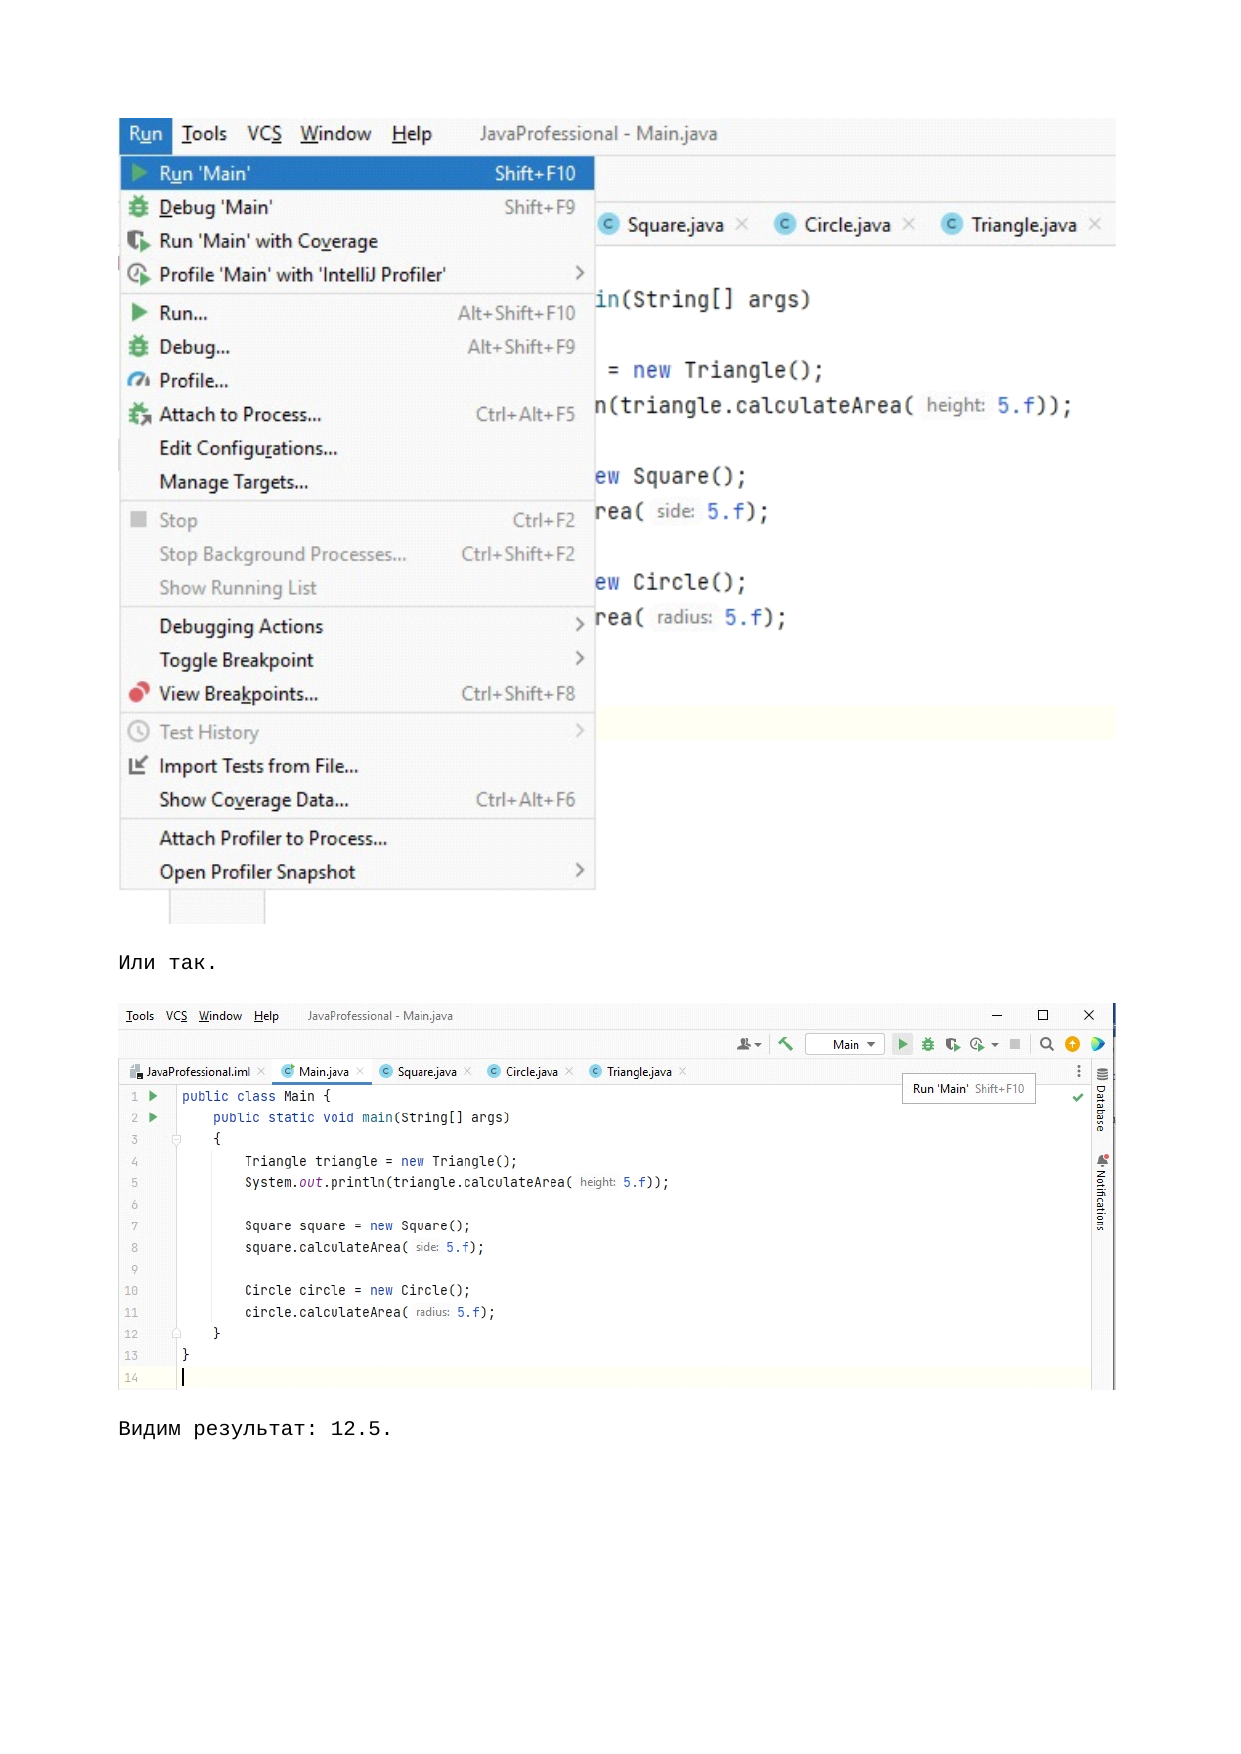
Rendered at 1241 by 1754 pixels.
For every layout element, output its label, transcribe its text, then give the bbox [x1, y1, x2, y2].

text Видим результат: 12.5. [118, 1417, 1122, 1441]
text Или так. [118, 952, 1122, 976]
